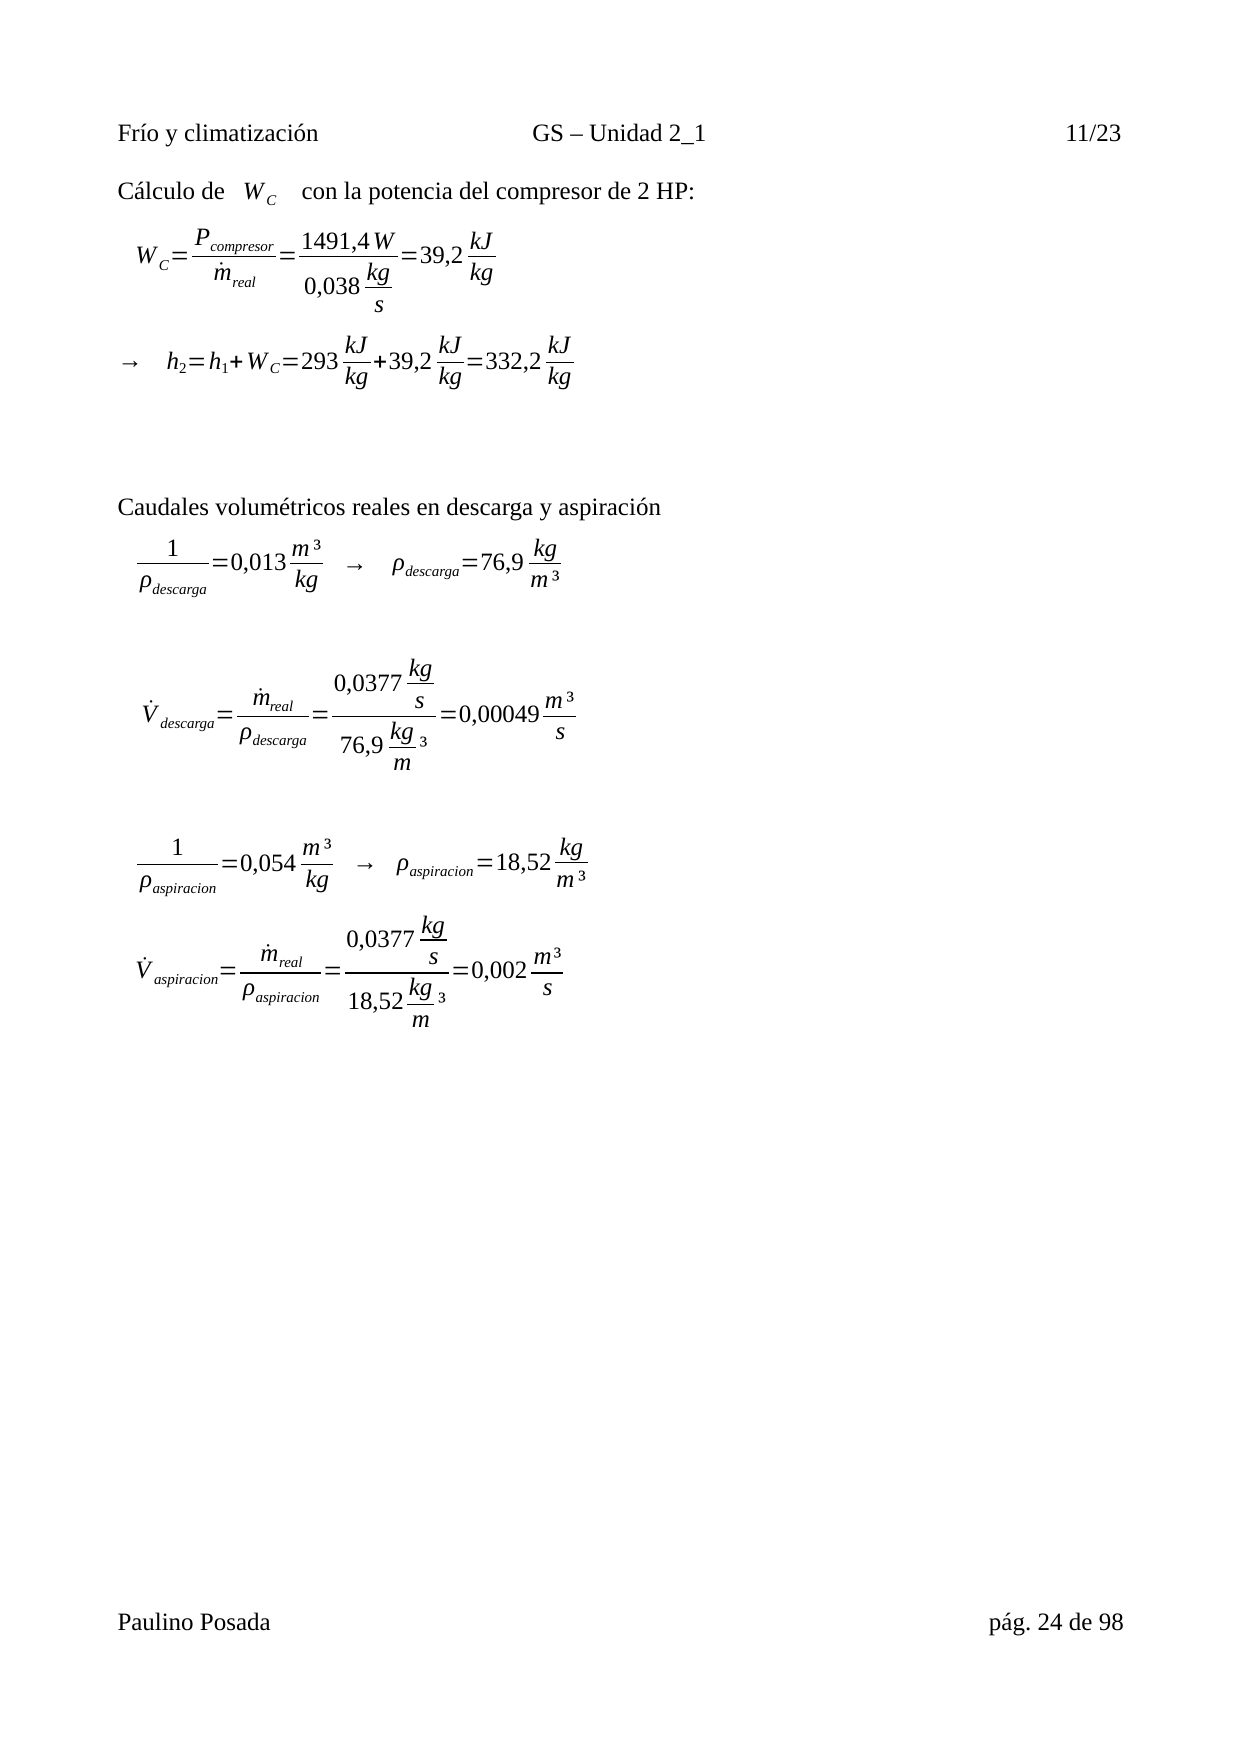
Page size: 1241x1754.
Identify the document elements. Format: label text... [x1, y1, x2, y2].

text → [117, 535, 1123, 597]
text Cálculo de con la potencia del compresor de 2 HP: [117, 176, 1123, 209]
text Caudales volumétricos reales en descarga y aspiración [117, 492, 1123, 520]
text → [117, 332, 1123, 391]
text → [117, 834, 1123, 897]
